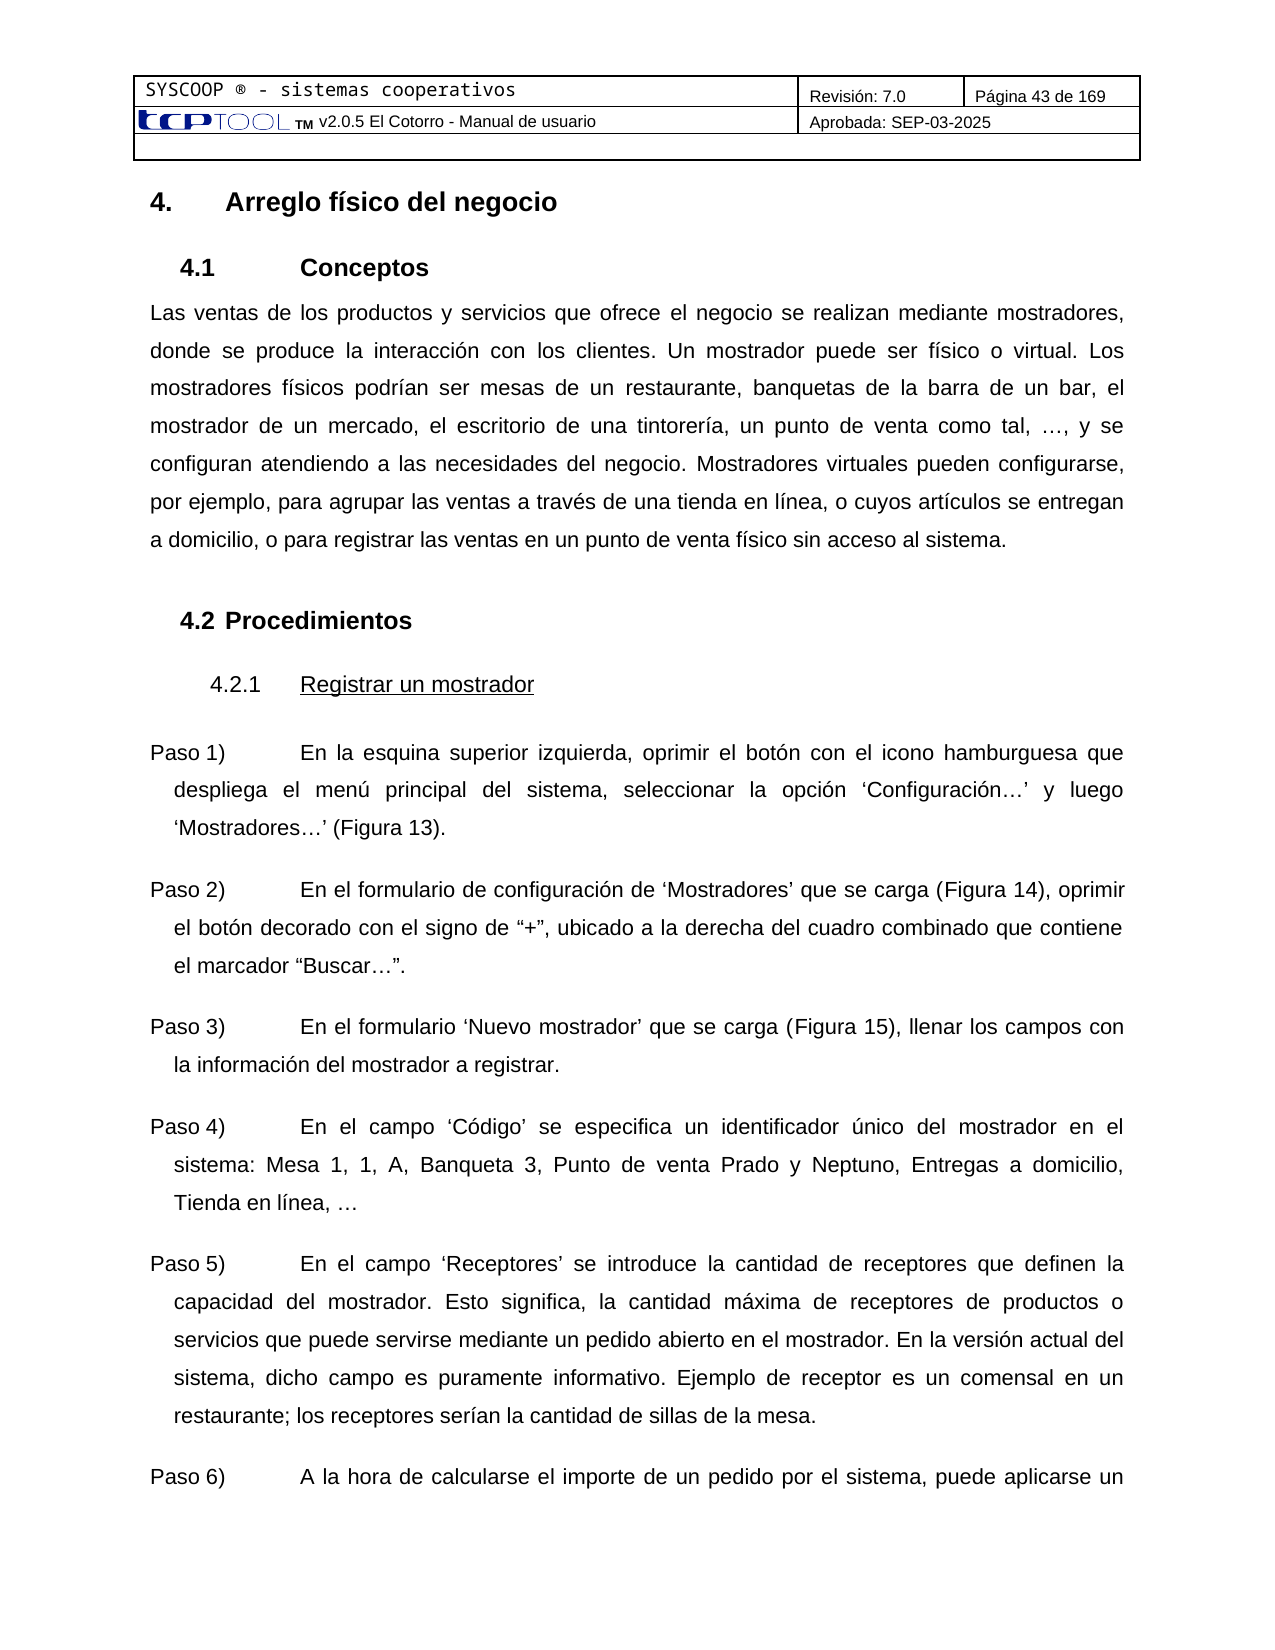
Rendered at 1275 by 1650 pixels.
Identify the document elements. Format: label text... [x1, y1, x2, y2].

subtitle Procedimientos [180, 606, 1125, 635]
subtitle Arreglo físico del negocio [150, 186, 1125, 217]
picture [138, 110, 290, 130]
list En la esquina superior izquierda, oprimir el botón con el icono hamburguesa que despliega el menú principal del sistema, seleccionar la opción ‘Configuración…’ y luego ‘Mostradores…’ (Figura 13). [150, 739, 1125, 840]
list En el campo ‘Receptores’ se introduce la cantidad de receptores que definen la capacidad del mostrador. Esto significa, la cantidad máxima de receptores de productos o servicios que puede servirse mediante un pedido abierto en el mostrador. En la versión actual del sistema, dicho campo es puramente informativo. Ejemplo de receptor es un comensal en un restaurante; los receptores serían la cantidad de sillas de la mesa. [150, 1251, 1125, 1428]
list En el formulario de configuración de ‘Mostradores’ que se carga (Figura 14), oprimir el botón decorado con el signo de “+”, ubicado a la derecha del cuadro combinado que contiene el marcador “Buscar…”. [150, 877, 1125, 978]
list A la hora de calcularse el importe de un pedido por el sistema, puede aplicarse un [150, 1464, 1125, 1489]
subtitle Registrar un mostrador [210, 671, 1125, 697]
list En el campo ‘Código’ se especifica un identificador único del mostrador en el sistema: Mesa 1, 1, A, Banqueta 3, Punto de venta Prado y Neptuno, Entregas a domicilio, Tienda en línea, … [150, 1114, 1125, 1215]
text Las ventas de los productos y servicios que ofrece el negocio se realizan mediante mostradores, donde se produce la interacción con los clientes. Un mostrador puede ser físico o virtual. Los mostradores físicos podrían ser mesas de un restaurante, banquetas de la barra de un bar, el mostrador de un mercado, el escritorio de una tintorería, un punto de venta como tal, …, y se configuran atendiendo a las necesidades del negocio. Mostradores virtuales pueden configurarse, por ejemplo, para agrupar las ventas a través de una tienda en línea, o cuyos artículos se entregan a domicilio, o para registrar las ventas en un punto de venta físico sin acceso al sistema. [150, 300, 1125, 552]
subtitle Conceptos [180, 253, 1125, 282]
list En el formulario ‘Nuevo mostrador’ que se carga (Figura 15), llenar los campos con la información del mostrador a registrar. [150, 1014, 1125, 1077]
